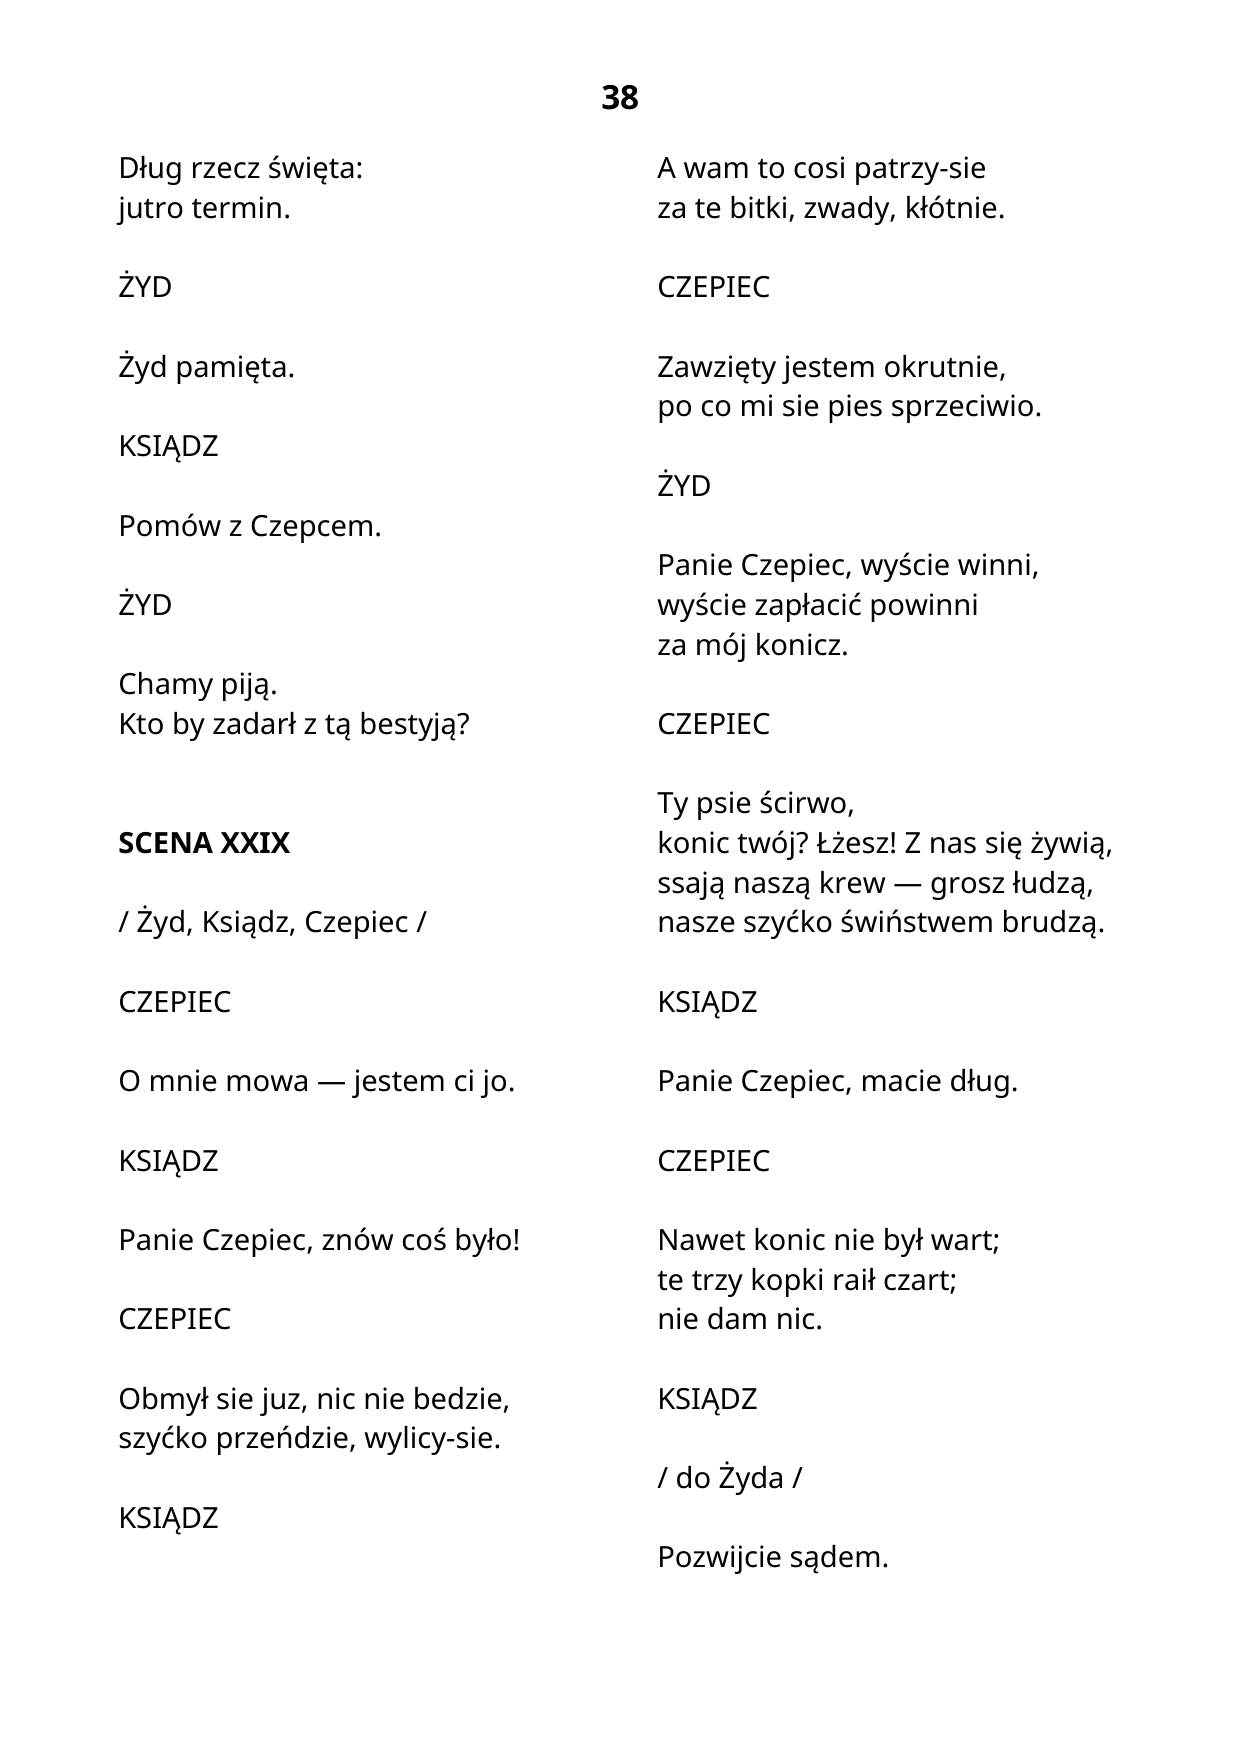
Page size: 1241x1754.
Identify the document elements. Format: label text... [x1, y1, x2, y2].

text Panie Czepiec, macie dług. [657, 1060, 1122, 1100]
text Kto by zadarł z tą bestyją? [118, 703, 583, 743]
text Pozwijcie sądem. [657, 1537, 1122, 1576]
text Pomów z Czepcem. [118, 505, 583, 544]
text A wam to cosi patrzy-sie [657, 148, 1122, 187]
text Chamy piją. [118, 663, 583, 703]
text Ty psie ścirwo, [657, 783, 1122, 822]
text ŻYD [118, 267, 583, 306]
text CZEPIEC [118, 1298, 583, 1338]
text Dług rzecz święta: [118, 148, 583, 187]
text CZEPIEC [657, 703, 1122, 743]
text CZEPIEC [657, 1140, 1122, 1179]
text za te bitki, zwady, kłótnie. [657, 187, 1122, 227]
text / Żyd, Ksiądz, Czepiec / [118, 902, 583, 941]
text po co mi sie pies sprzeciwio. [657, 386, 1122, 425]
text CZEPIEC [118, 981, 583, 1021]
text SCENA XXIX [118, 822, 583, 862]
text KSIĄDZ [118, 1140, 583, 1179]
text KSIĄDZ [657, 981, 1122, 1021]
text nie dam nic. [657, 1298, 1122, 1338]
text O mnie mowa — jestem ci jo. [118, 1060, 583, 1100]
text wyście zapłacić powinni [657, 584, 1122, 624]
text Zawzięty jestem okrutnie, [657, 346, 1122, 386]
text Nawet konic nie był wart; [657, 1219, 1122, 1259]
text ŻYD [118, 584, 583, 624]
text szyćko przeńdzie, wylicy-sie. [118, 1418, 583, 1457]
text KSIĄDZ [118, 1497, 583, 1537]
text te trzy kopki raił czart; [657, 1259, 1122, 1298]
text ssają naszą krew — grosz łudzą, [657, 862, 1122, 902]
text Panie Czepiec, znów coś było! [118, 1219, 583, 1259]
text Obmył sie juz, nic nie bedzie, [118, 1378, 583, 1418]
text KSIĄDZ [657, 1378, 1122, 1418]
text ŻYD [657, 465, 1122, 505]
text jutro termin. [118, 187, 583, 227]
text CZEPIEC [657, 267, 1122, 306]
text za mój konicz. [657, 624, 1122, 663]
text Panie Czepiec, wyście winni, [657, 544, 1122, 584]
text KSIĄDZ [118, 425, 583, 465]
text konic twój? Łżesz! Z nas się żywią, [657, 822, 1122, 862]
text nasze szyćko świństwem brudzą. [657, 902, 1122, 941]
text Żyd pamięta. [118, 346, 583, 386]
text / do Żyda / [657, 1457, 1122, 1497]
